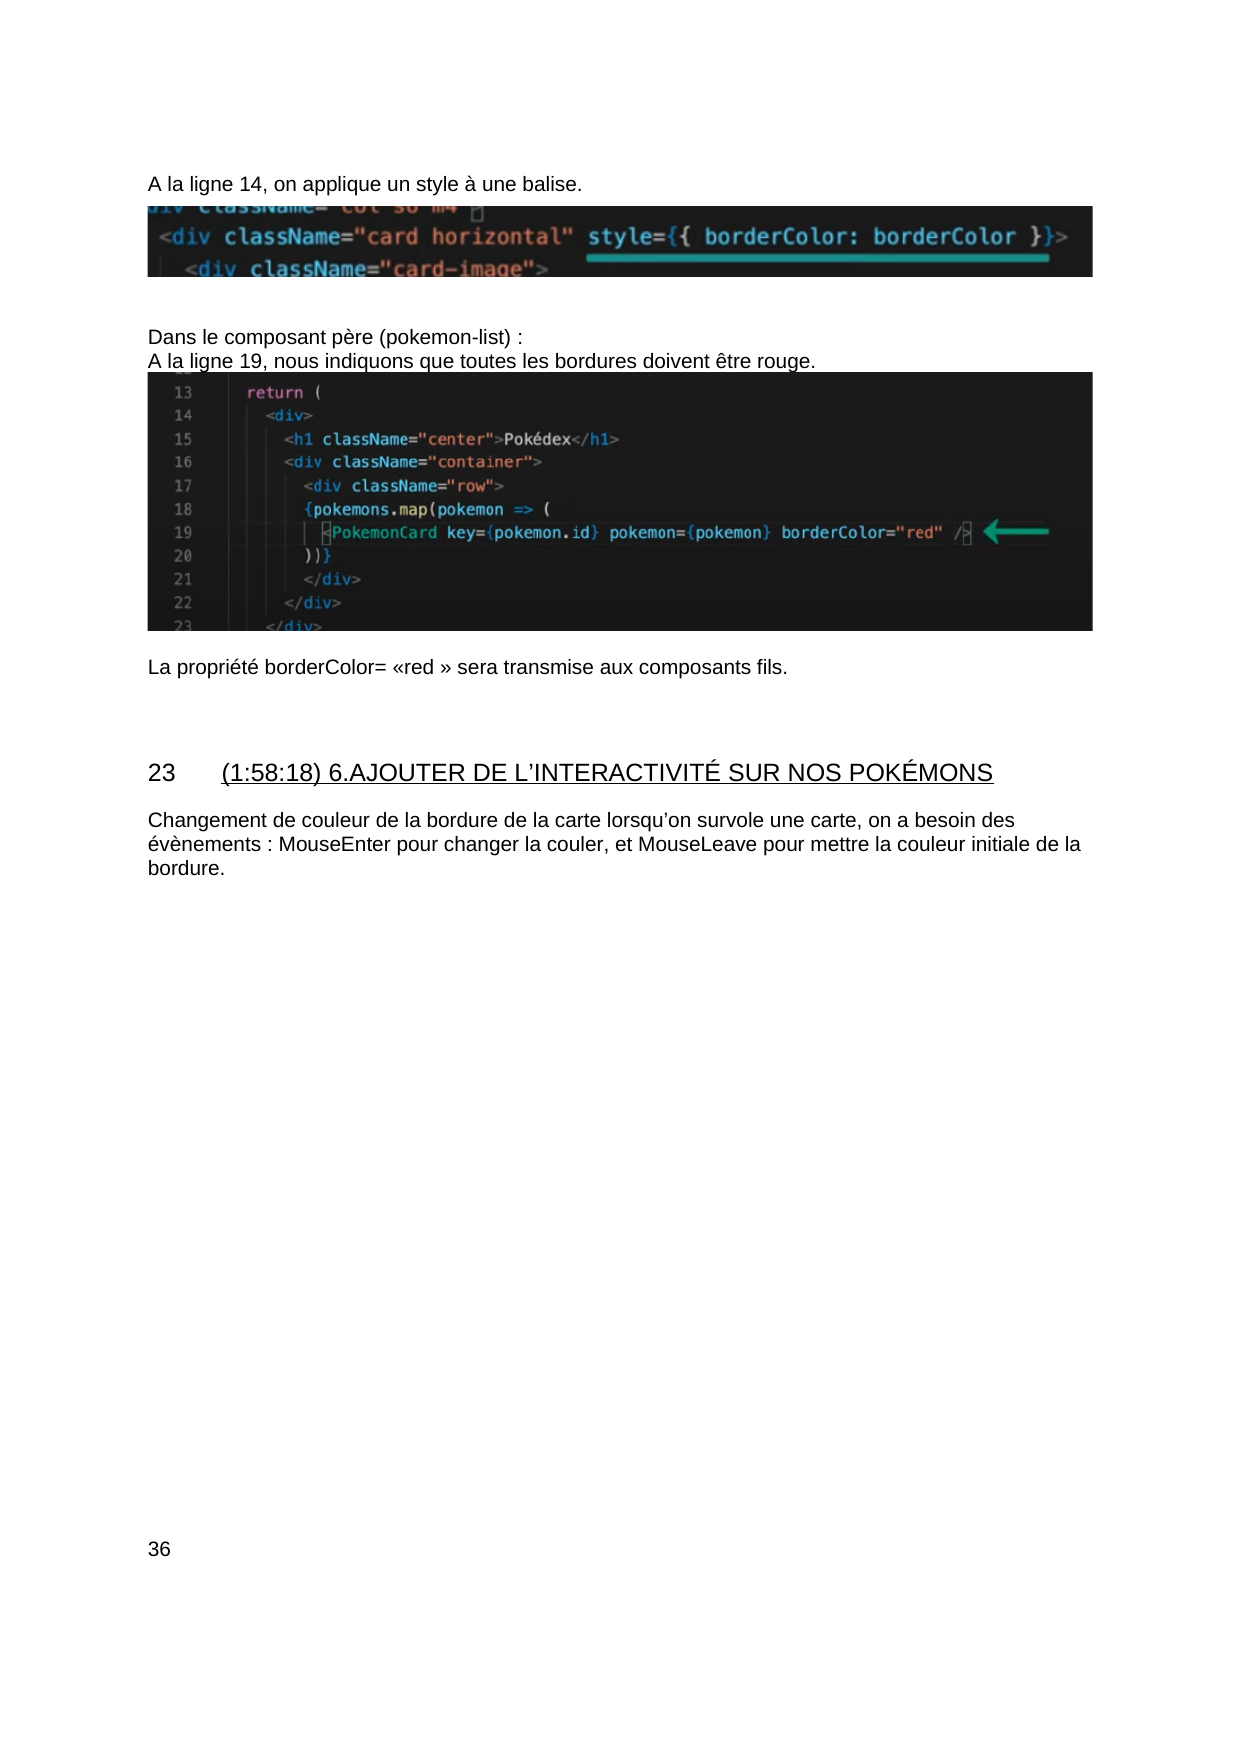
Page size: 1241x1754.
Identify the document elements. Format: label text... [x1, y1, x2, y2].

picture [147, 206, 1093, 277]
picture [147, 372, 1093, 631]
text Dans le composant père (pokemon-list) : [148, 324, 1093, 348]
text La propriété borderColor= «red » sera transmise aux composants fils. [148, 655, 1093, 679]
text A la ligne 14, on applique un style à une balise. [148, 172, 1093, 196]
subtitle (1:58:18) 6.Ajouter de l’interactivité sur nos pokémons [148, 758, 1093, 787]
text A la ligne 19, nous indiquons que toutes les bordures doivent être rouge. [148, 348, 1093, 372]
text Changement de couleur de la bordure de la carte lorsqu’on survole une carte, on a besoin des évènements : MouseEnter pour changer la couler, et MouseLeave pour mettre la couleur initiale de la bordure. [148, 808, 1093, 879]
